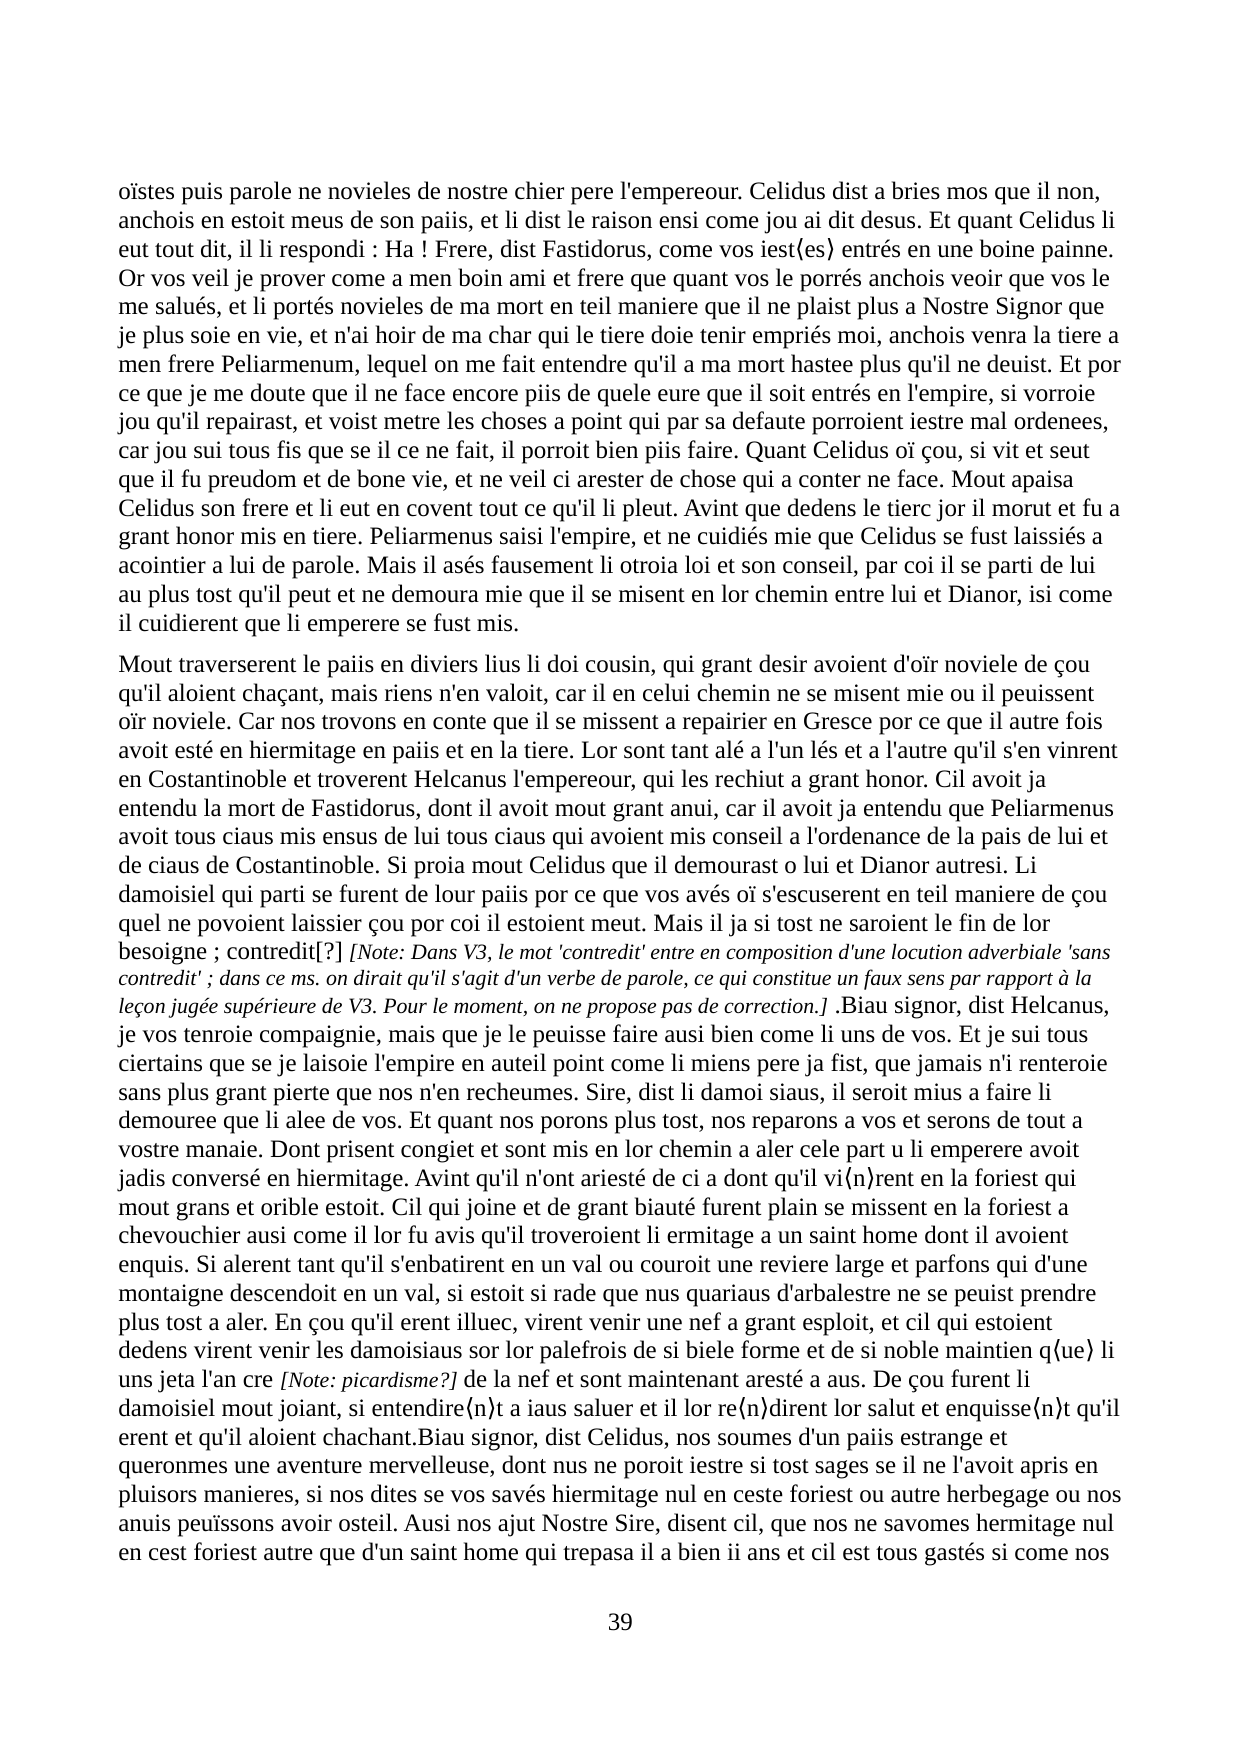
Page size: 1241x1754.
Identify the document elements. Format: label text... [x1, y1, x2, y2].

text Mout traverserent le paiis en diviers lius li doi cousin, qui grant desir avoient d'oïr noviele de çou qu'il aloient chaçant, mais riens n'en valoit, car il en celui chemin ne se misent mie ou il peuissent oïr noviele. Car nos trovons en conte que il se missent a repairier en Gresce por ce que il autre fois avoit esté en hiermitage en paiis et en la tiere. Lor sont tant alé a l'un lés et a l'autre qu'il s'en vinrent en Costantinoble et troverent Helcanus l'empereour, qui les rechiut a grant honor. Cil avoit ja entendu la mort de Fastidorus, dont il avoit mout grant anui, car il avoit ja entendu que Peliarmenus avoit tous ciaus mis ensus de lui tous ciaus qui avoient mis conseil a l'ordenance de la pais de lui et de ciaus de Costantinoble. Si proia mout Celidus que il demourast o lui et Dianor autresi. Li damoisiel qui parti se furent de lour paiis por ce que vos avés oï s'escuserent en teil maniere de çou quel ne povoient laissier çou por coi il estoient meut. Mais il ja si tost ne saroient le fin de lor besoigne ; contredit[?] [Note: Dans V3, le mot 'contredit' entre en composition d'une locution adverbiale 'sans contredit' ; dans ce ms. on dirait qu'il s'agit d'un verbe de parole, ce qui constitue un faux sens par rapport à la leçon jugée supérieure de V3. Pour le moment, on ne propose pas de correction.] .Biau signor, dist Helcanus, je vos tenroie compaignie, mais que je le peuisse faire ausi bien come li uns de vos. Et je sui tous ciertains que se je laisoie l'empire en auteil point come li miens pere ja fist, que jamais n'i renteroie sans plus grant pierte que nos n'en recheumes. Sire, dist li damoi siaus, il seroit mius a faire li demouree que li alee de vos. Et quant nos porons plus tost, nos reparons a vos et serons de tout a vostre manaie. Dont prisent congiet et sont mis en lor chemin a aler cele part u li emperere avoit jadis conversé en hiermitage. Avint qu'il n'ont ariesté de ci a dont qu'il vi⟨n⟩rent en la foriest qui mout grans et orible estoit. Cil qui joine et de grant biauté furent plain se missent en la foriest a chevouchier ausi come il lor fu avis qu'il troveroient li ermitage a un saint home dont il avoient enquis. Si alerent tant qu'il s'enbatirent en un val ou couroit une reviere large et parfons qui d'une montaigne descendoit en un val, si estoit si rade que nus quariaus d'arbalestre ne se peuist prendre plus tost a aler. En çou qu'il erent illuec, virent venir une nef a grant esploit, et cil qui estoient dedens virent venir les damoisiaus sor lor palefrois de si biele forme et de si noble maintien q⟨ue⟩ li uns jeta l'an cre [Note: picardisme?] de la nef et sont maintenant aresté a aus. De çou furent li damoisiel mout joiant, si entendire⟨n⟩t a iaus saluer et il lor re⟨n⟩dirent lor salut et enquisse⟨n⟩t qu'il erent et qu'il aloient chachant.Biau signor, dist Celidus, nos soumes d'un paiis estrange et queronmes une aventure mervelleuse, dont nus ne poroit iestre si tost sages se il ne l'avoit apris en pluisors manieres, si nos dites se vos savés hiermitage nul en ceste foriest ou autre herbegage ou nos anuis peuïssons avoir osteil. Ausi nos ajut Nostre Sire, disent cil, que nos ne savomes hermitage nul en cest foriest autre que d'un saint home qui trepasa il a bien ii ans et cil est tous gastés si come nos cuidomes. Et or nos dites, fait Celidus, que il gent vos iestes ne dont vos venés ne en queil liu vos devés traire. Amis, dist cil, tout autresi come vos nos avés dit que mout ariés a aprendre se vos savoir le voliés, et nos n'avons mie tans de raconter nostre iestre. Mais se vos savoir le volés, entrés o nos en ceste nés et nos vos dirons qui nos soumes, et vos nos qui vos iestes. Tant furent li damoisiel un poi abaubi et ne seurent que respondre, car il ne seurent ou il erent ne qui cil furent.Nonporquant, dist Dianor, cousin, vees ici cest nef qui nos est venue ausi come d'aventure. Entrons aveuch ces bones gens. Il ne nos feront piis que nus aus. Chiertes, dissent il, verité avés dit. Atant sont li doi damoisiel entré en la nef et lor palefrois mis ens. Si ont lor voie acuelloité ausi tost conme vens enmainne la pluie. Dont il avint que li doi damoisiel covint dire qui il furent et qu'il queroient. Et quant cil ont ciaus entendus, si eurent grant grant merveille de çou qu'il avoient oït. Lor sire vorrent cil celer que il deissent que il erent marchant au roi de Piersse qui les envoioit en Anthioce por achater pluisors marcheandises. Ensi furent li doi damoisiel en la nes as marcheans le roi de Pierse, de coi il lor avint une ave⟨n⟩ture merveilleuse. Car ensi com il eurent alé grant piece, si lor avint qu'il lor covint passer en un liu ou il estoient espiiet de murdreours, por coi il n'eurent povoir de passer fors parmi aus ou il les covint retorner. Cil qui furent esbahi, ce furent cil marcheant et ne seurent que fer.Et coment, disent li damoisiel ! Nos lairons nos prendre as mains sans calenge ? Signor, disent cil, a envis nos laisons acire[?] [Note: Le cotexte oriente vers le substantif 'cors' grâce à une éventuelle reprise du syntagme dans la réponse de Celidus. Toutefois, la graphie ne correspond guère.] ne pierdons le nostre. Coment, dist Celidus, ne cuidiés mie que nus entre moi et mon compaignon ne doiens calengier nos cors et le vostre. Atant se sont armé de riches armes qu'il avoient en la nef et ont lor nef conduite avant entre ciaus qui lor corurent seure. Et il se misent a desfense de çou qu'il peurent. Celidus, qui bien vit que la force as murdreours ert plus grans q⟨ue⟩ ne fust la lor, s'esforça a ce qu'il s'abandouna en teil maniere qu'il ne seroit cop a aus que il n'ocheist home ou afolast en teil maniere que mal de celui qui viers lui osast traire. Anchois le fuioient come aloe l'espervier. Dianor, quant il ce vit, si fu tous abaubis quant il ce ne faisoit. Adont s'abandouna li enfa⟨n⟩s qui jones et grans et fors estoit, si must[?] tout par tout. Dont nos trovons en l'istoire que nul de celui qui tos ne le livrast les dos, et avint que lor compaingnom prise⟨n⟩t si grant cuer[?] en iaus qu'il missent ciaus a la mort qu'il n'i demoura c'uns seus qui lor jehi un tresort que li robeour avoient asamblé en une cavee dedens la foriest. Celui prisent il por lor covoitise des dras d'or et de soie, de pieres presieuses et de juiaus dorei d'argent, de pluisors autre avoir dont uns roiaumes fust ramplis. Si trovons que a l'ajue des ii damoisiaus, il xxv missent a destrustion lxxx et vi murdreurs dont li paiis et les hones[?] [Note: On attendrait 'homes' mais seulement deux jambages à 'n'] grans furent pus aseuré[?] [Note: résolution conjecturelle] . [118, 448, 1122, 1565]
text Li damoisiaus Celidus, qui mie n'ert nices ne a aprendre, et d'autre part ki ert conneus des grans signor, vint entr'iaus, et il fu mout conjoïs. Si fist tant qu'il vint de devant Fastidorus, et il le counut si malades com il estoit si come cil qui moroit, si dist : Ha ! Celidus, biaus frere, me muir ! Sire, dist li damoisiaus, ja Dius ne place que je la vostre mort puisse jou ja veoir. Atant comanda li emperere que on feist widier tout arres Celidus, et on si fist. Lors mist li emperere Celidus a ce qu'il dist : Frere, or m'avés trové en teil point qu'il plaist a Nostre Signor, si me dites que vos faites ne se vos oïstes puis parole ne novieles de nostre chier pere l'empereour. Celidus dist a bries mos que il non, anchois en estoit meus de son paiis, et li dist le raison ensi come jou ai dit desus. Et quant Celidus li eut tout dit, il li respondi : Ha ! Frere, dist Fastidorus, come vos iest⟨es⟩ entrés en une boine painne. Or vos veil je prover come a men boin ami et frere que quant vos le porrés anchois veoir que vos le me salués, et li portés novieles de ma mort en teil maniere que il ne plaist plus a Nostre Signor que je plus soie en vie, et n'ai hoir de ma char qui le tiere doie tenir empriés moi, anchois venra la tiere a men frere Peliarmenum, lequel on me fait entendre qu'il a ma mort hastee plus qu'il ne deuist. Et por ce que je me doute que il ne face encore piis de quele eure que il soit entrés en l'empire, si vorroie jou qu'il repairast, et voist metre les choses a point qui par sa defaute porroient iestre mal ordenees, car jou sui tous fis que se il ce ne fait, il porroit bien piis faire. Quant Celidus oï çou, si vit et seut que il fu preudom et de bone vie, et ne veil ci arester de chose qui a conter ne face. Mout apaisa Celidus son frere et li eut en covent tout ce qu'il li pleut. Avint que dedens le tierc jor il morut et fu a grant honor mis en tiere. Peliarmenus saisi l'empire, et ne cuidiés mie que Celidus se fust laissiés a acointier a lui de parole. Mais il asés fausement li otroia loi et son conseil, par coi il se parti de lui au plus tost qu'il peut et ne demoura mie que il se misent en lor chemin entre lui et Dianor, isi come il cuidierent que li emperere se fust mis. [118, 176, 1122, 435]
